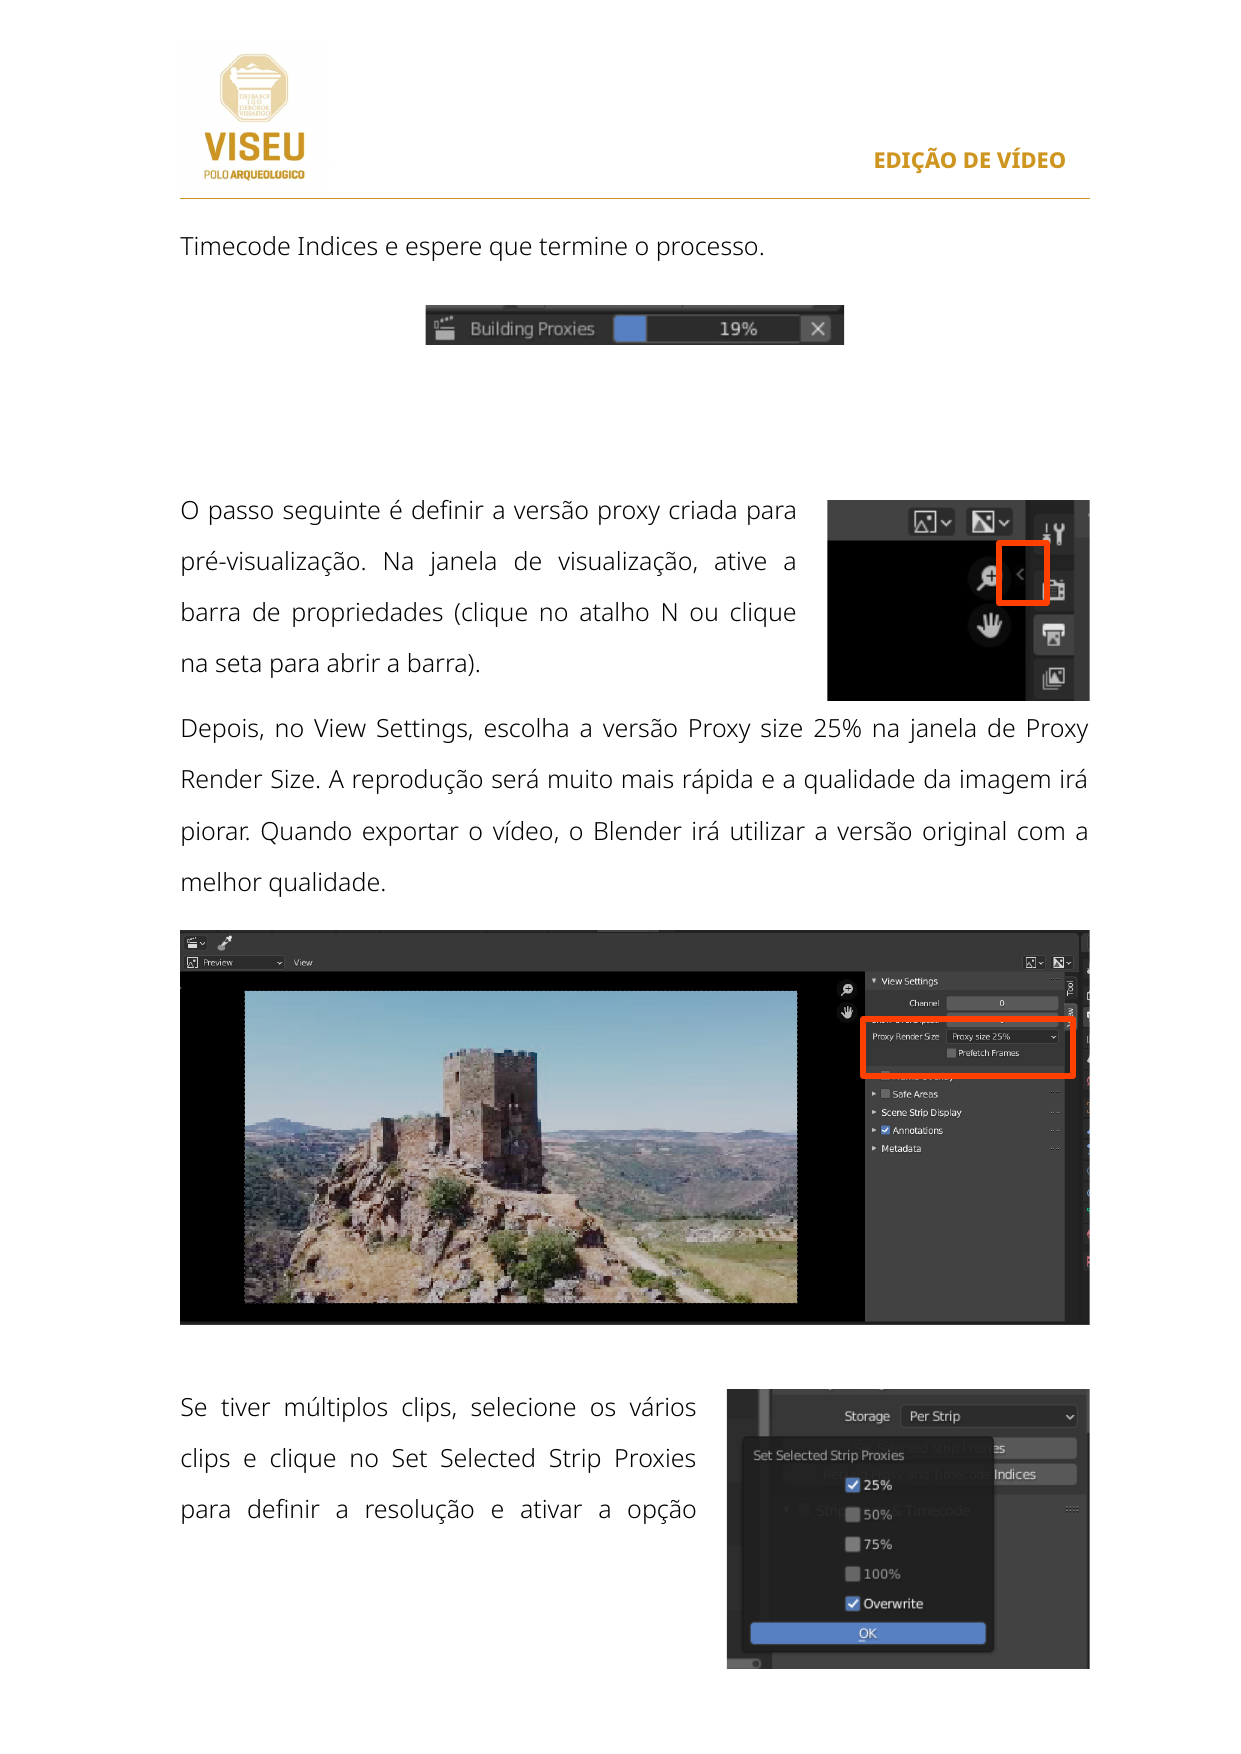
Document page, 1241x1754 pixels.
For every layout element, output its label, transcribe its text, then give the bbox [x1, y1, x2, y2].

text O passo seguinte é definir a versão proxy criada para pré-visualização. Na janela de visualização, ative a barra de propriedades (clique no atalho N ou clique na seta para abrir a barra). [180, 492, 1090, 679]
picture [827, 500, 1090, 701]
text Timecode Indices e espere que termine o processo. [180, 228, 1090, 262]
picture [180, 930, 1090, 1325]
text Se tiver múltiplos clips, selecione os vários clips e clique no Set Selected Strip Proxies para definir a resolução e ativar a opção [180, 1390, 726, 1526]
picture [425, 305, 845, 345]
text Depois, no View Settings, escolha a versão Proxy size 25% na janela de Proxy Render Size. A reprodução será muito mais rápida e a qualidade da imagem irá piorar. Quando exportar o vídeo, o Blender irá utilizar a versão original com a melhor qualidade. [180, 711, 1090, 898]
picture [726, 1389, 1090, 1669]
